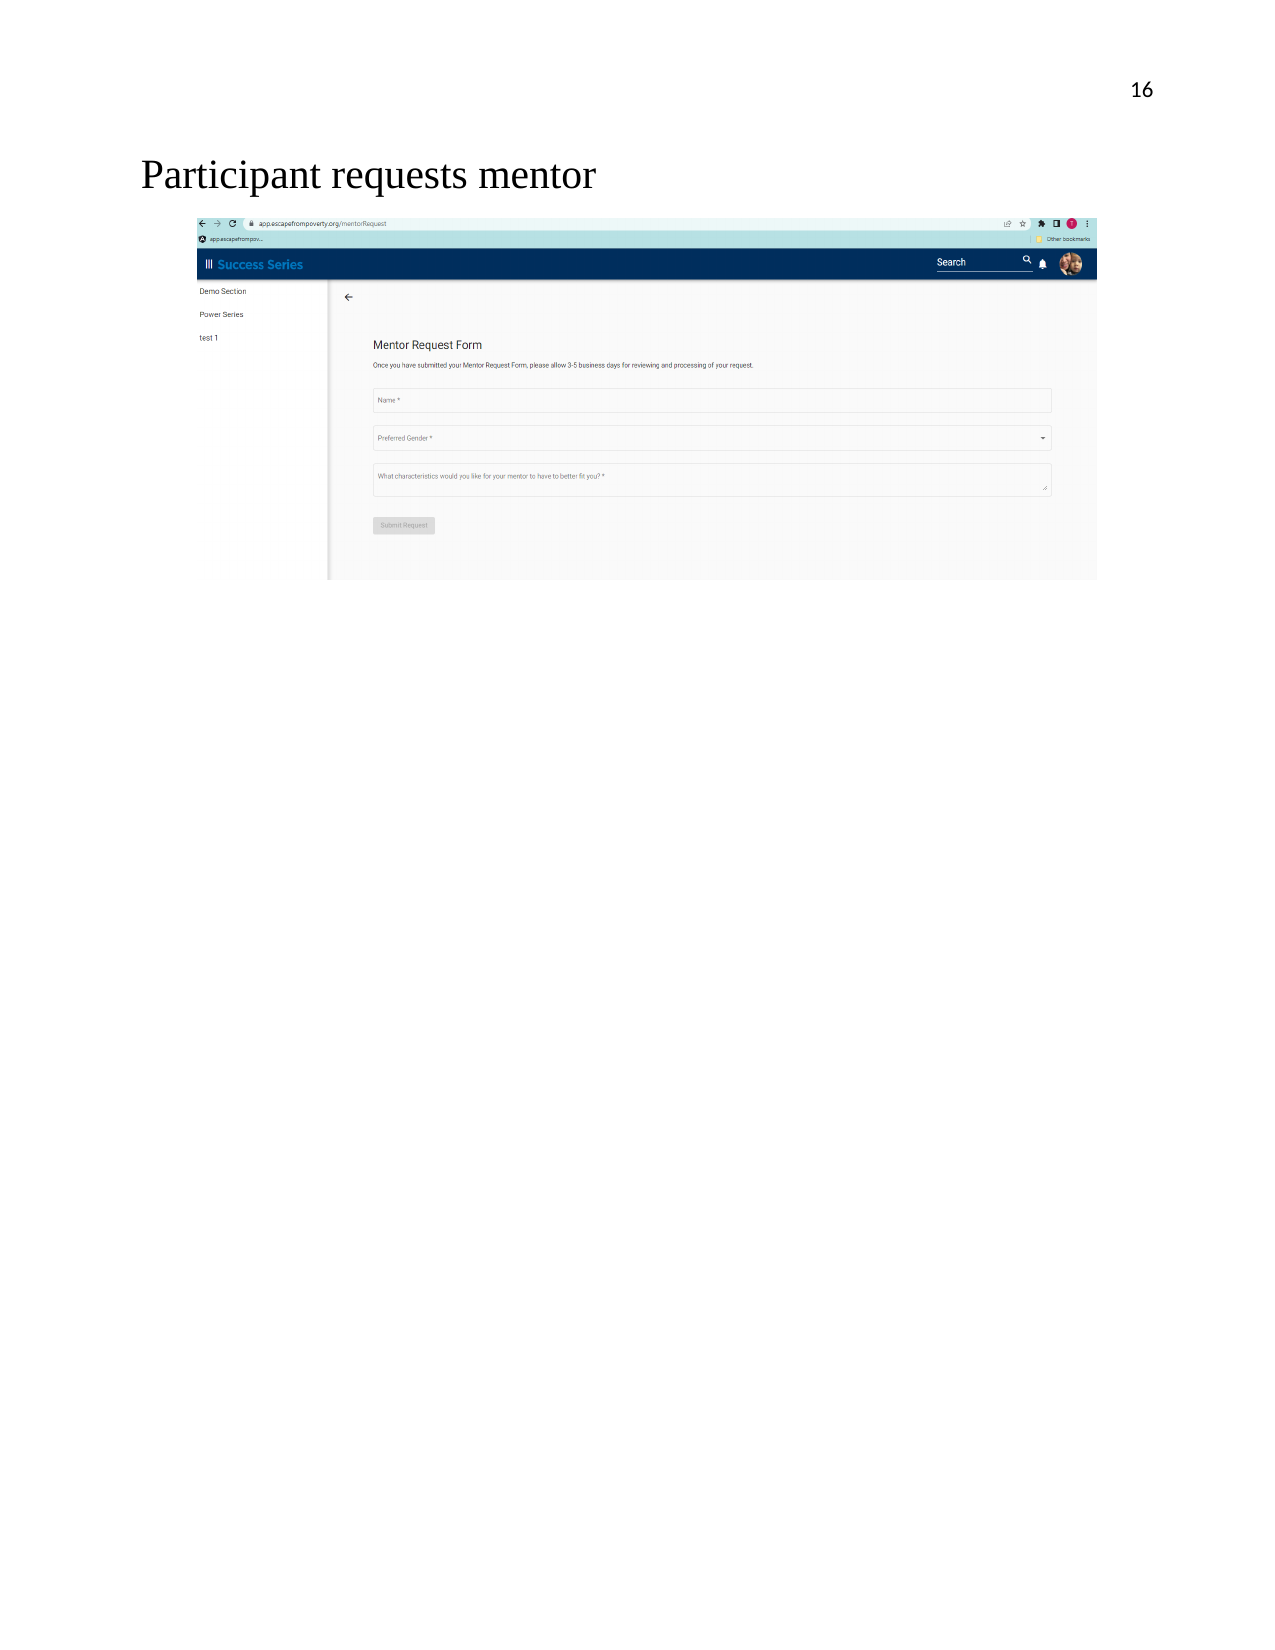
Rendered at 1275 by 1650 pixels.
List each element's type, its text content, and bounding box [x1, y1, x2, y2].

picture [197, 218, 1097, 580]
text Participant requests mentor [141, 150, 1153, 198]
